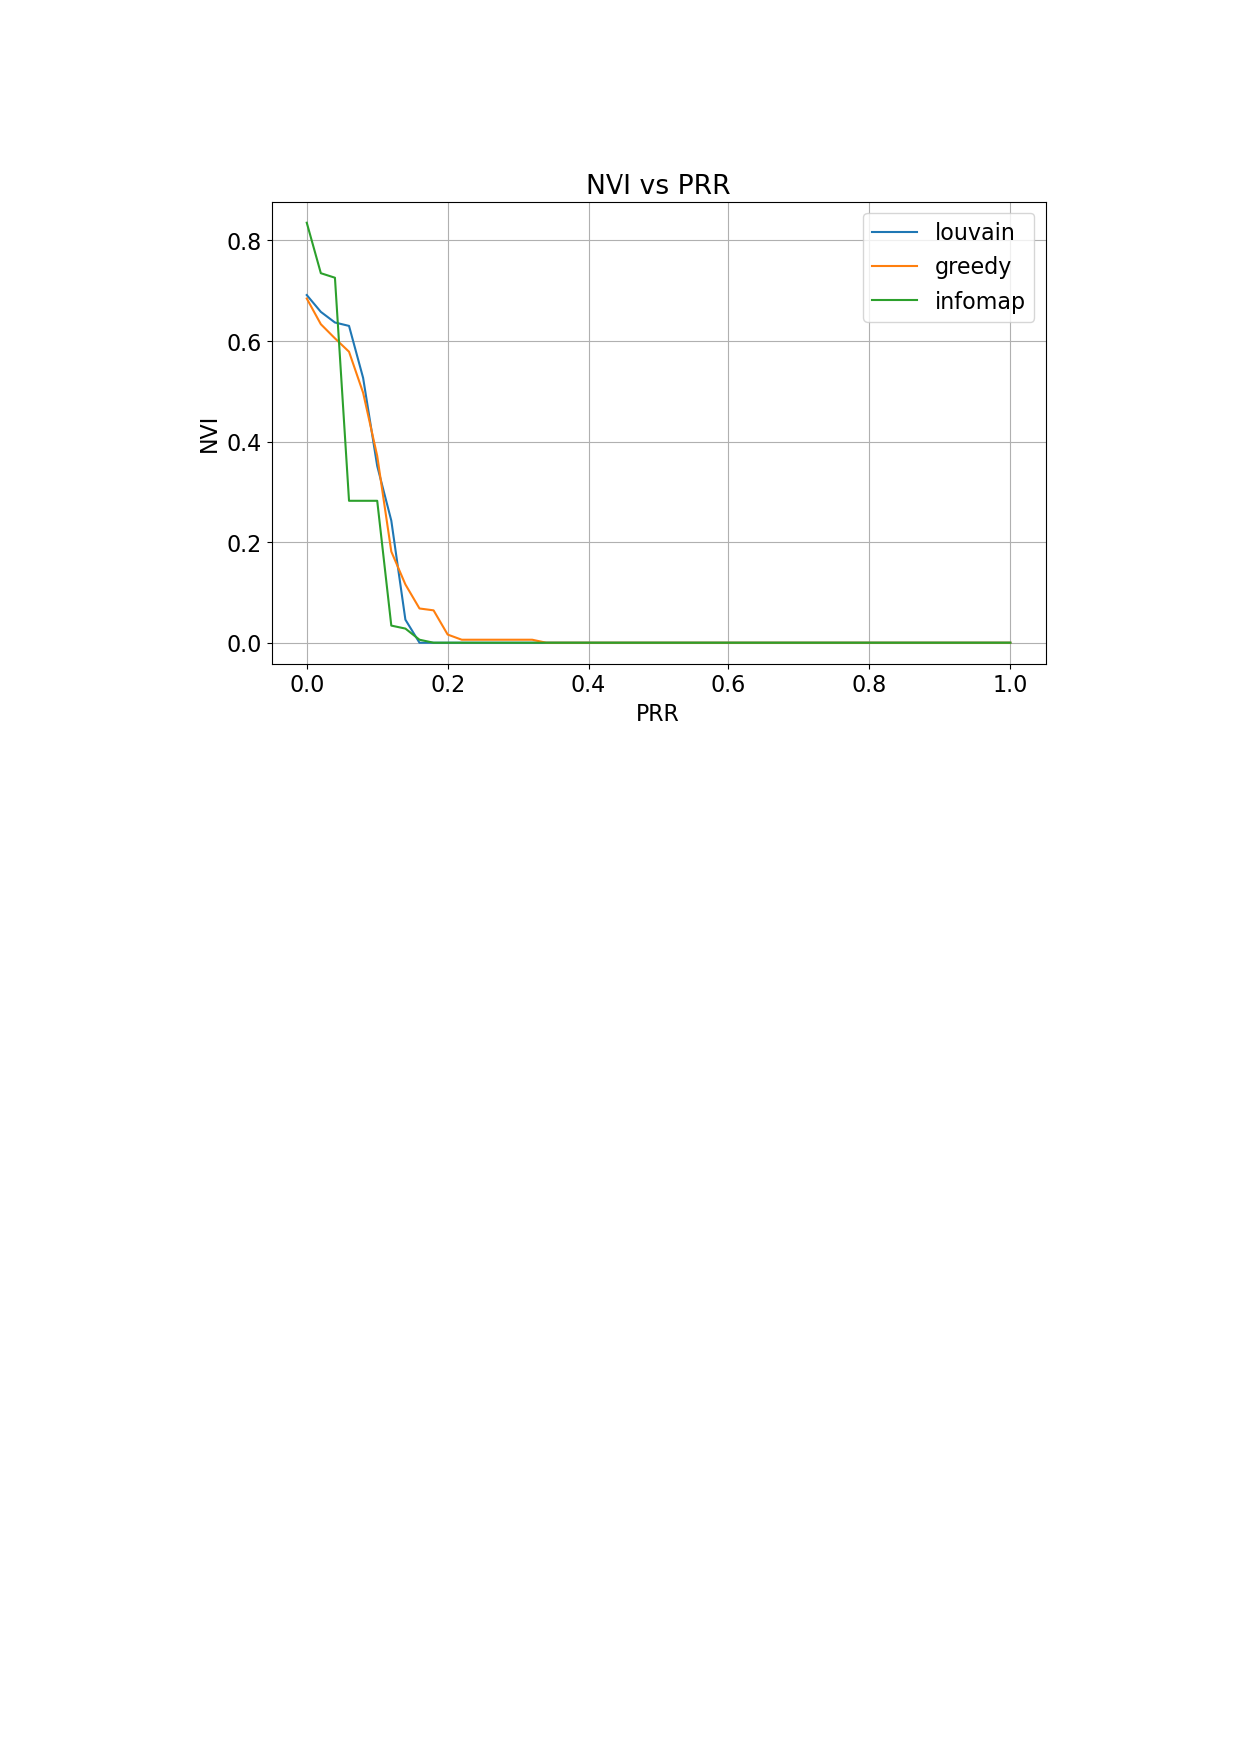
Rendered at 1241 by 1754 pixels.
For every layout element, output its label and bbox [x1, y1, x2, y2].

picture [188, 164, 1054, 734]
